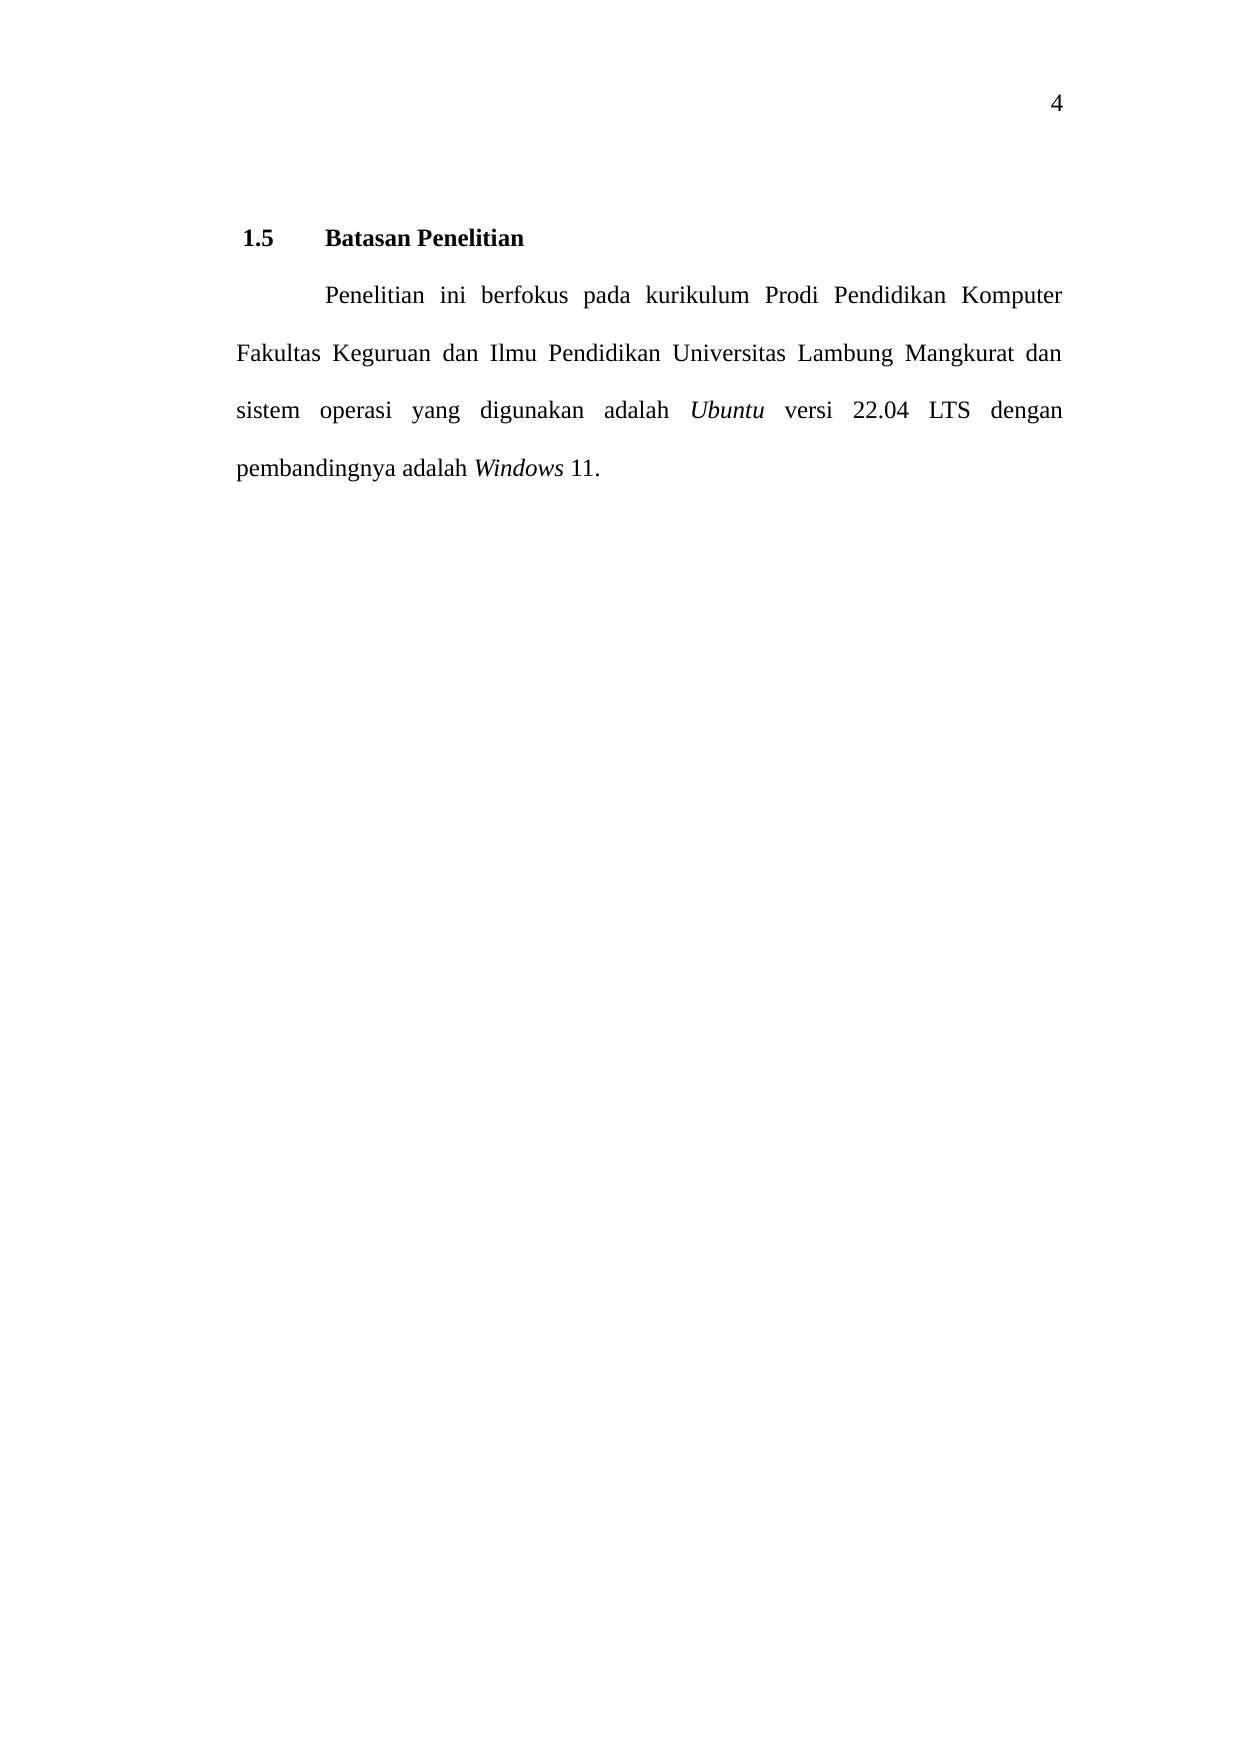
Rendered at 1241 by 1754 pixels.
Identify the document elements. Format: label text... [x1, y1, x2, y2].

text Penelitian ini berfokus pada kurikulum Prodi Pendidikan Komputer Fakultas Keguruan dan Ilmu Pendidikan Universitas Lambung Mangkurat dan sistem operasi yang digunakan adalah Ubuntu versi 22.04 LTS dengan pembandingnya adalah Windows 11. [236, 280, 1063, 482]
subtitle Batasan Penelitian [236, 223, 1063, 252]
